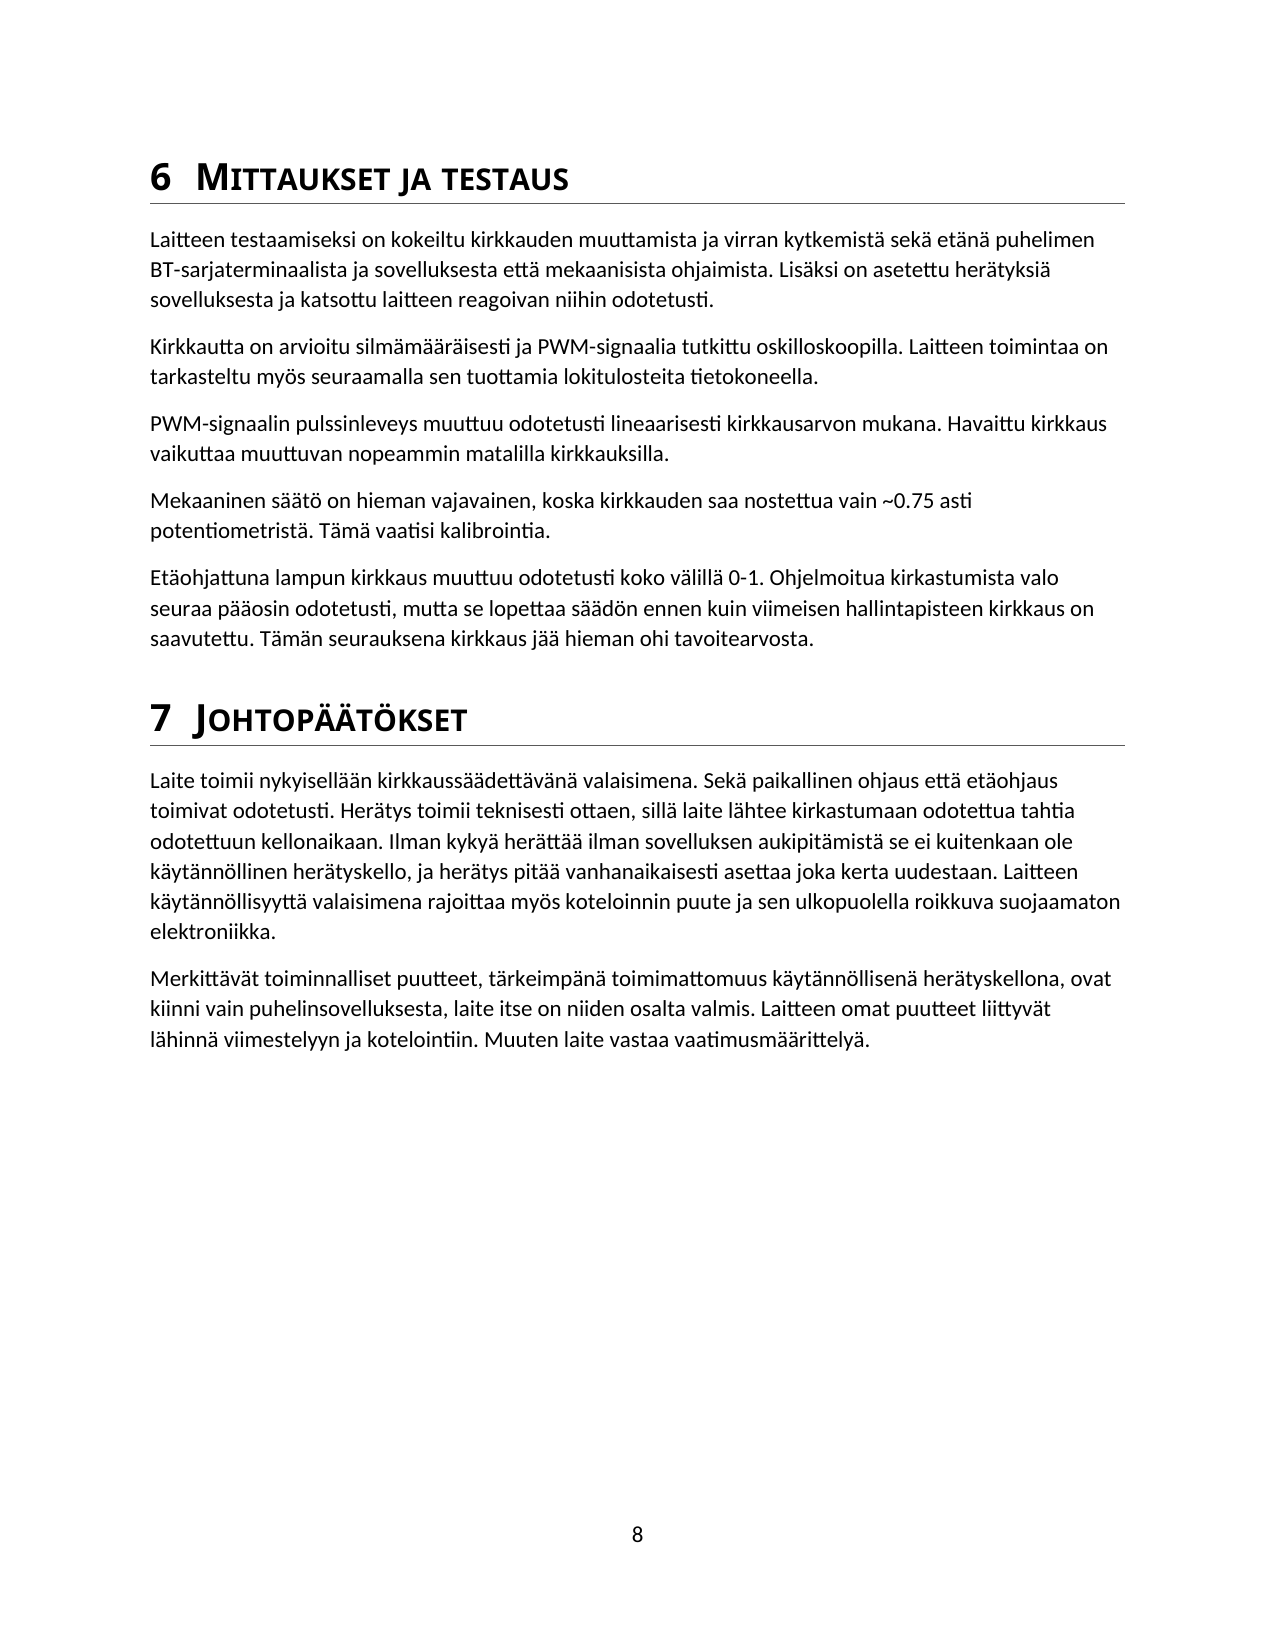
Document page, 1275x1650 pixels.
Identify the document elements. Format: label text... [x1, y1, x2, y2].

subtitle Johtopäätökset [150, 692, 1125, 745]
text Kirkkautta on arvioitu silmämääräisesti ja PWM-signaalia tutkittu oskilloskoopilla. Laitteen toimintaa on tarkasteltu myös seuraamalla sen tuottamia lokitulosteita tietokoneella. [150, 332, 1125, 390]
text Merkittävät toiminnalliset puutteet, tärkeimpänä toimimattomuus käytännöllisenä herätyskellona, ovat kiinni vain puhelinsovelluksesta, laite itse on niiden osalta valmis. Laitteen omat puutteet liittyvät lähinnä viimestelyyn ja kotelointiin. Muuten laite vastaa vaatimusmäärittelyä. [150, 964, 1125, 1053]
text Mekaaninen säätö on hieman vajavainen, koska kirkkauden saa nostettua vain ~0.75 asti potentiometristä. Tämä vaatisi kalibrointia. [150, 486, 1125, 544]
text PWM-signaalin pulssinleveys muuttuu odotetusti lineaarisesti kirkkausarvon mukana. Havaittu kirkkaus vaikuttaa muuttuvan nopeammin matalilla kirkkauksilla. [150, 409, 1125, 467]
text Laite toimii nykyisellään kirkkaussäädettävänä valaisimena. Sekä paikallinen ohjaus että etäohjaus toimivat odotetusti. Herätys toimii teknisesti ottaen, sillä laite lähtee kirkastumaan odotettua tahtia odotettuun kellonaikaan. Ilman kykyä herättää ilman sovelluksen aukipitämistä se ei kuitenkaan ole käytännöllinen herätyskello, ja herätys pitää vanhanaikaisesti asettaa joka kerta uudestaan. Laitteen käytännöllisyyttä valaisimena rajoittaa myös koteloinnin puute ja sen ulkopuolella roikkuva suojaamaton elektroniikka. [150, 766, 1125, 946]
subtitle Mittaukset ja testaus [150, 150, 1125, 203]
text Laitteen testaamiseksi on kokeiltu kirkkauden muuttamista ja virran kytkemistä sekä etänä puhelimen BT-sarjaterminaalista ja sovelluksesta että mekaanisista ohjaimista. Lisäksi on asetettu herätyksiä sovelluksesta ja katsottu laitteen reagoivan niihin odotetusti. [150, 225, 1125, 313]
text Etäohjattuna lampun kirkkaus muuttuu odotetusti koko välillä 0-1. Ohjelmoitua kirkastumista valo seuraa pääosin odotetusti, mutta se lopettaa säädön ennen kuin viimeisen hallintapisteen kirkkaus on saavutettu. Tämän seurauksena kirkkaus jää hieman ohi tavoitearvosta. [150, 563, 1125, 652]
